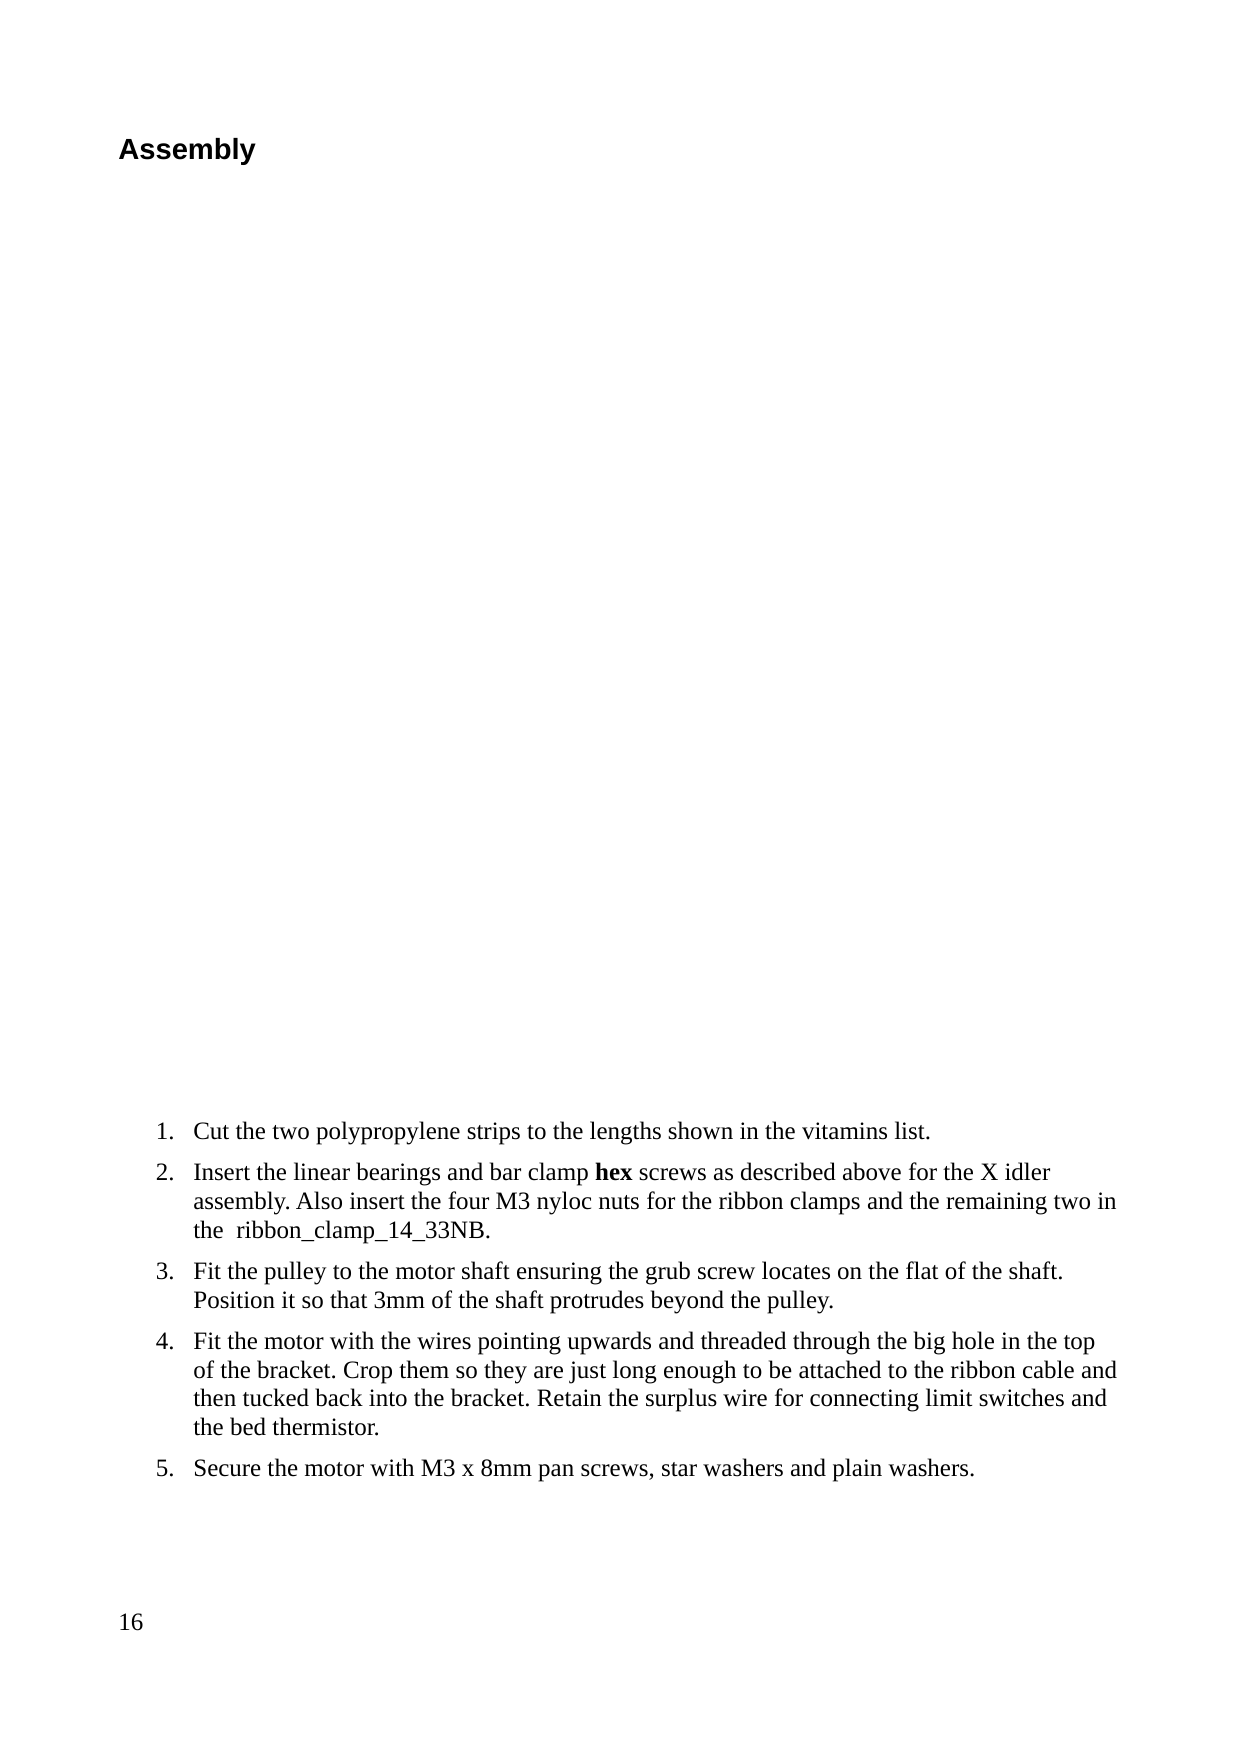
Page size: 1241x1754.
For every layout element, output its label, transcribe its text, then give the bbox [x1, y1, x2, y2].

list Cut the two polypropylene strips to the lengths shown in the vitamins list. [156, 177, 1122, 1145]
subtitle Assembly [118, 132, 1122, 165]
list Fit the pulley to the motor shaft ensuring the grub screw locates on the flat of the shaft. Position it so that 3mm of the shaft protrudes beyond the pulley. [156, 1256, 1122, 1313]
list Secure the motor with M3 x 8mm pan screws, star washers and plain washers. [156, 1453, 1122, 1482]
list Insert the linear bearings and bar clamp hex screws as described above for the X idler assembly. Also insert the four M3 nyloc nuts for the ribbon clamps and the remaining two in the ribbon_clamp_14_33NB. [156, 1157, 1122, 1243]
list Fit the motor with the wires pointing upwards and threaded through the big hole in the top of the bracket. Crop them so they are just long enough to be attached to the ribbon cable and then tucked back into the bracket. Retain the surplus wire for connecting limit switches and the bed thermistor. [156, 1326, 1122, 1441]
